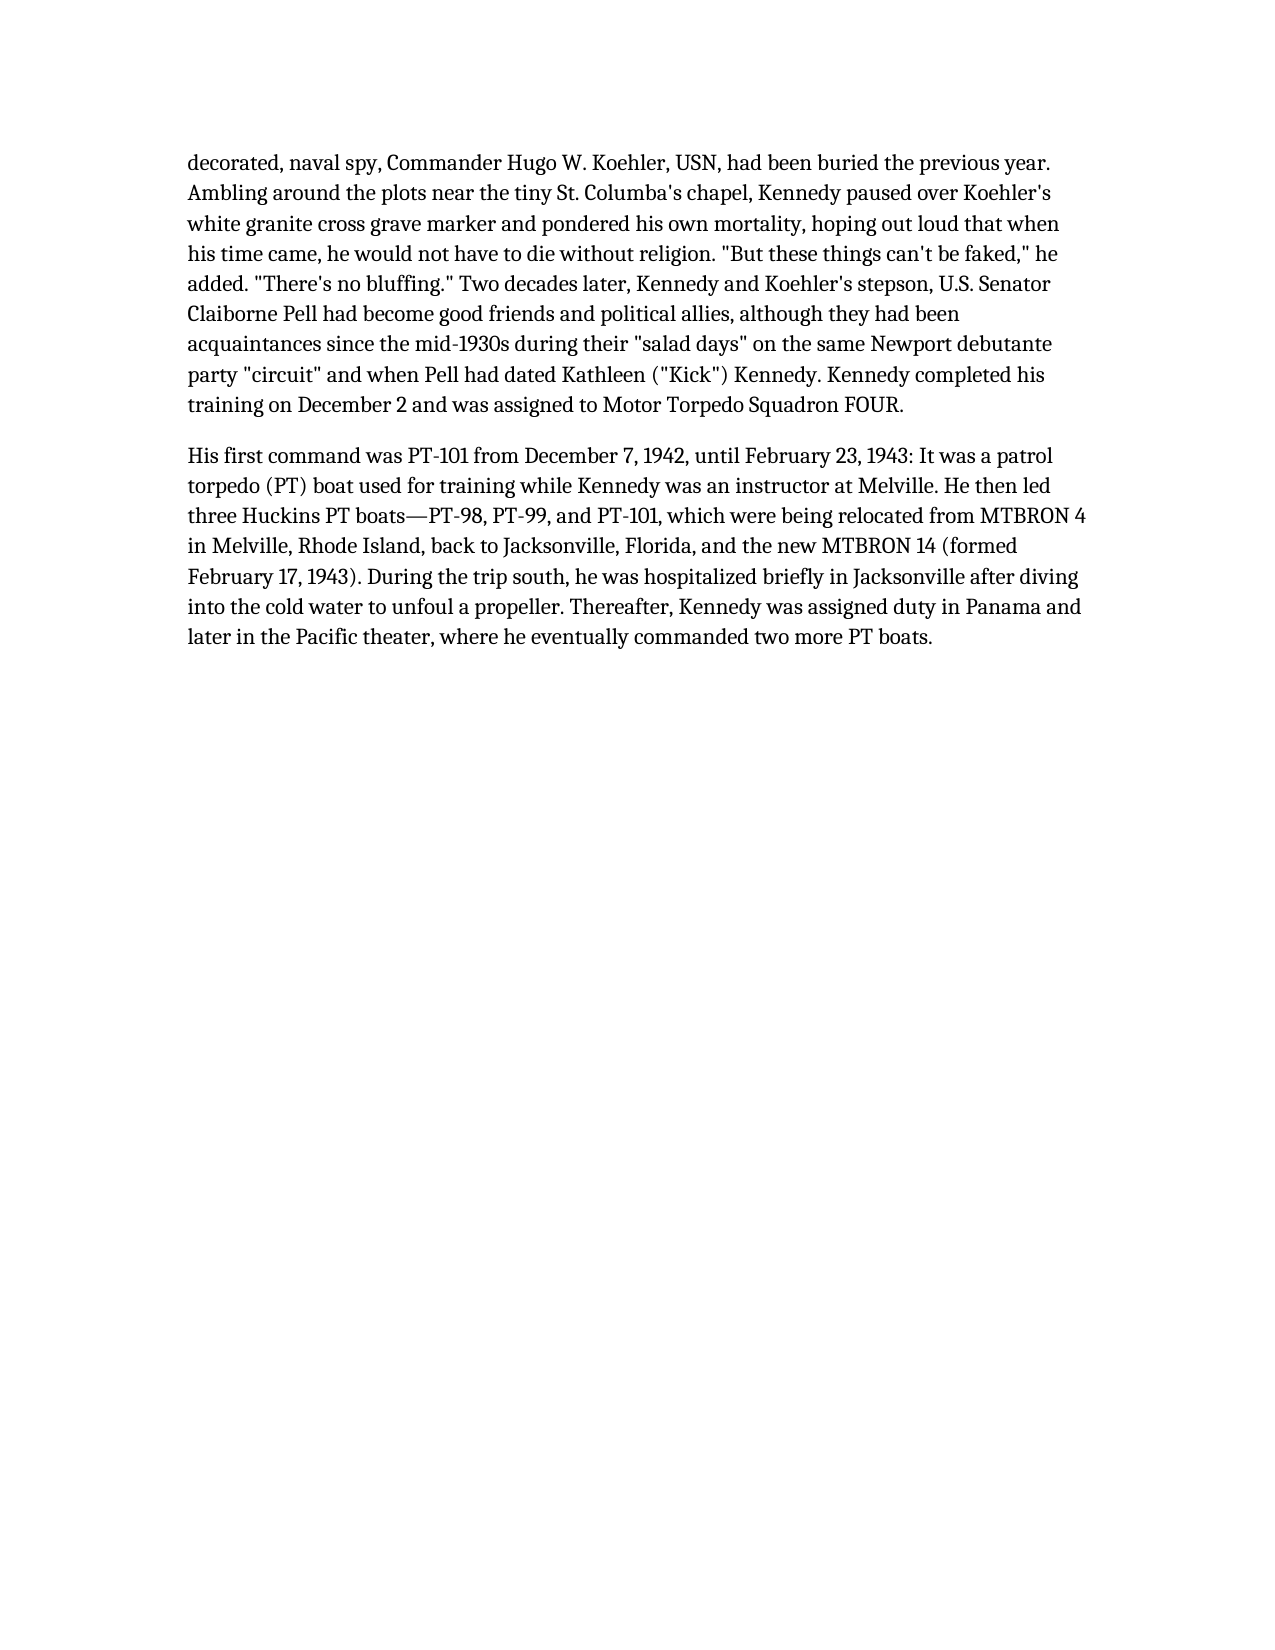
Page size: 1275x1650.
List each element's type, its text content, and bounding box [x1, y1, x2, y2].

text decorated, naval spy, Commander Hugo W. Koehler, USN, had been buried the previous year. Ambling around the plots near the tiny St. Columba's chapel, Kennedy paused over Koehler's white granite cross grave marker and pondered his own mortality, hoping out loud that when his time came, he would not have to die without religion. "But these things can't be faked," he added. "There's no bluffing." Two decades later, Kennedy and Koehler's stepson, U.S. Senator Claiborne Pell had become good friends and political allies, although they had been acquaintances since the mid-1930s during their "salad days" on the same Newport debutante party "circuit" and when Pell had dated Kathleen ("Kick") Kennedy. Kennedy completed his training on December 2 and was assigned to Motor Torpedo Squadron FOUR. [187, 150, 1087, 418]
text His first command was PT-101 from December 7, 1942, until February 23, 1943: It was a patrol torpedo (PT) boat used for training while Kennedy was an instructor at Melville. He then led three Huckins PT boats—PT-98, PT-99, and PT-101, which were being relocated from MTBRON 4 in Melville, Rhode Island, back to Jacksonville, Florida, and the new MTBRON 14 (formed February 17, 1943). During the trip south, he was hospitalized briefly in Jacksonville after diving into the cold water to unfoul a propeller. Thereafter, Kennedy was assigned duty in Panama and later in the Pacific theater, where he eventually commanded two more PT boats. [187, 443, 1087, 650]
